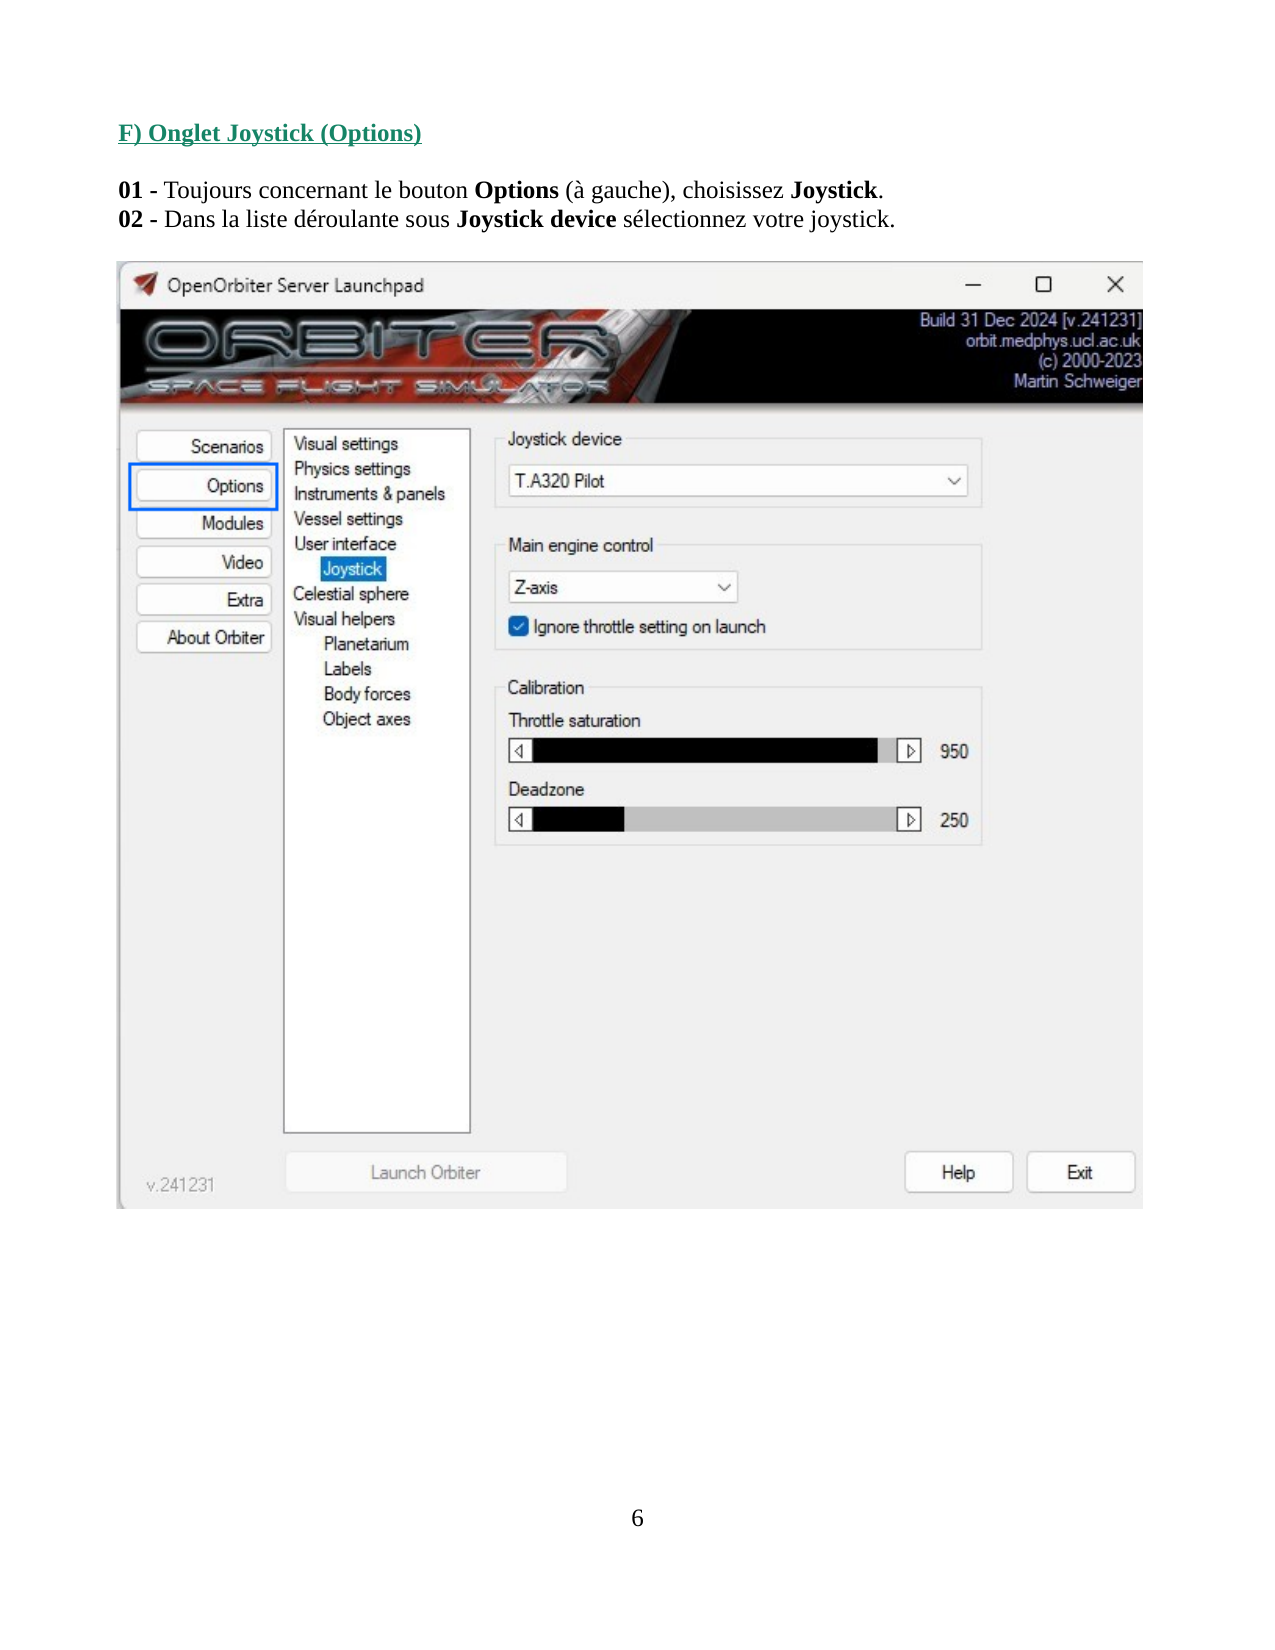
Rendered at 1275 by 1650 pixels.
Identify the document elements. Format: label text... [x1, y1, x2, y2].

text F) Onglet Joystick (Options) [118, 118, 1157, 147]
picture [116, 261, 1143, 1209]
text 01 - Toujours concernant le bouton Options (à gauche), choisissez Joystick. [118, 176, 1157, 204]
text 02 - Dans la liste déroulante sous Joystick device sélectionnez votre joystick. [118, 204, 1157, 233]
